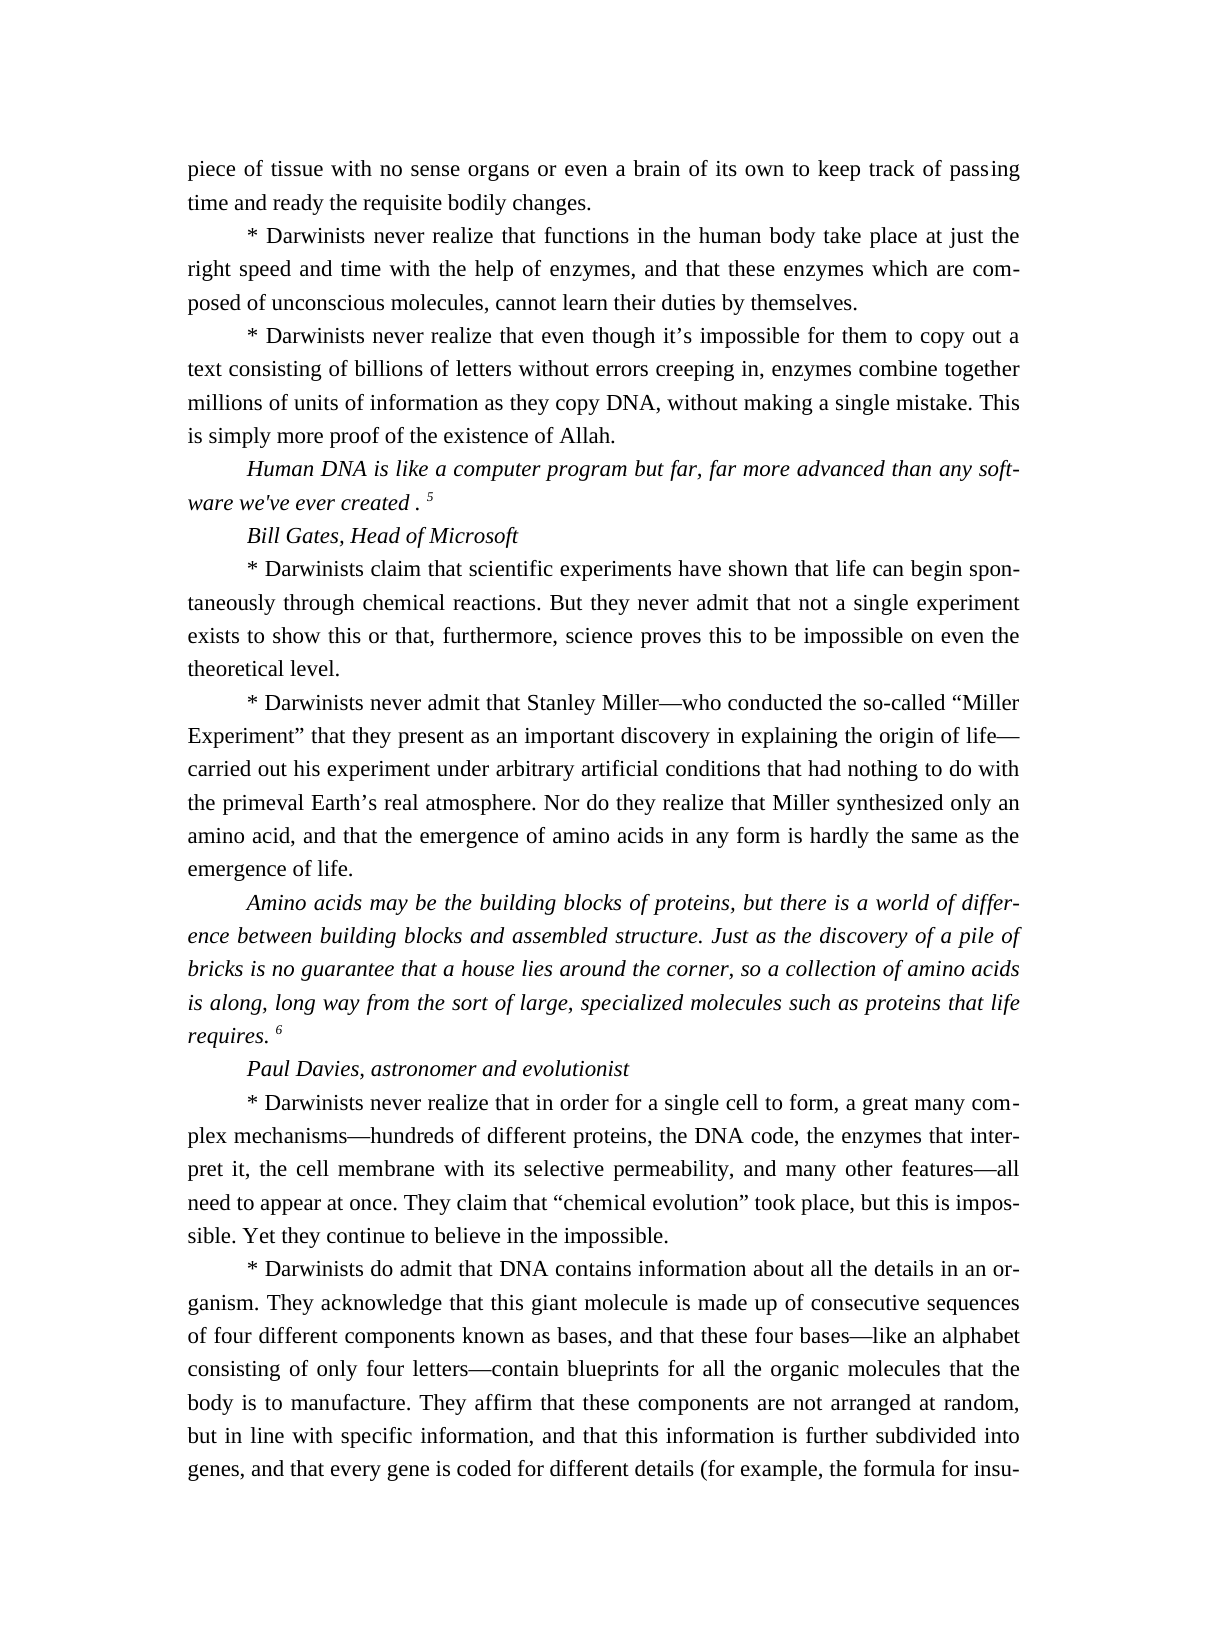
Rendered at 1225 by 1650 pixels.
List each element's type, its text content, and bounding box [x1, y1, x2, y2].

text Amino ac­ids may be the build­ing blocks of pro­teins, but there is a world of dif­fer­ence be­tween build­ing blocks and as­sem­bled struc­ture. Just as the dis­cov­ery of a pile of bricks is no guar­an­tee that a house lies around the cor­ner, so a col­lec­tion of ami­no ac­ids is along, long way from the sort of large, spe­cial­ized mol­e­cu­les such as pro­teins that life re­quires. 6 [187, 883, 1020, 1050]
text Paul Davies, as­tron­o­mer and ev­o­lu­tion­ist [187, 1050, 1020, 1083]
text Bill Gates, Head of Microsoft [187, 517, 1020, 550]
text * Darwinists claim that sci­en­tif­ic ex­per­i­ments have shown that life can be­gin spon­ta­ne­ous­ly through chem­i­cal re­ac­tions. But they nev­er ad­mit that not a sin­gle ex­per­i­ment ex­ists to show this or that, fur­ther­more, sci­ence proves this to be im­pos­si­ble on even the the­o­ret­i­cal lev­el. [187, 550, 1020, 683]
text Human DNA is like a com­put­er pro­gram but far, far more ad­vanced than any soft­ware we've ev­er cre­at­ed . 5 [187, 450, 1020, 517]
text * Darwinists nev­er re­al­ize that func­tions in the hu­man body take place at just the right speed and time with the help of en­zymes, and that these en­zymes which are com­posed of un­con­scious mol­e­cu­les, can­not learn their du­ties by them­selves. [187, 217, 1020, 317]
text * Darwinists nev­er re­al­ize that even though it’s im­pos­si­ble for them to copy out a text con­sist­ing of bil­lions of let­ters with­out er­rors creep­ing in, en­zymes com­bine to­geth­er mil­lions of units of in­for­ma­tion as they copy DNA, with­out mak­ing a sin­gle mis­take. This is sim­ply more proof of the ex­is­tence of Allah. [187, 317, 1020, 450]
text * Darwinists nev­er re­al­ize that in or­der for a sin­gle cell to form, a great many com­plex mech­a­nisms—hun­dreds of dif­fer­ent pro­teins, the DNA code, the en­zymes that in­ter­pret it, the cell mem­brane with its se­lect­ive per­me­a­bil­i­ty, and many oth­er fea­tures—all need to ap­pear at once. They claim that “chem­i­cal ev­o­lu­tion” took place, but this is im­pos­si­ble. Yet they con­tin­ue to be­lieve in the im­pos­si­ble. [187, 1083, 1020, 1250]
text * Darwinists do ad­mit that DNA con­tains in­for­ma­tion about all the de­tails in an or­gan­ism. They ac­knowl­edge that this gi­ant mol­e­cule is made up of con­sec­u­tive se­quen­ces of four dif­fer­ent com­po­nents known as bas­es, and that these four bas­es—like an al­pha­bet con­sist­ing of on­ly four let­ters—con­tain blue­prints for all the or­gan­ic mol­e­cu­les that the body is to man­u­fac­ture. They af­firm that these com­po­nents are not ar­ranged at ran­dom, but in line with spe­cif­ic in­for­ma­tion, and that this in­for­ma­tion is fur­ther sub­di­vid­ed in­to genes, and that ev­ery gene is cod­ed for dif­fer­ent de­tails (for ex­am­ple, the for­mu­la for in­su­ [187, 1250, 1020, 1483]
text piece of tis­sue with no sense or­gans or even a brain of its own to keep track of pass­ing time and ready the req­ui­site bod­i­ly chan­ges. [187, 150, 1020, 217]
text * Darwinists nev­er ad­mit that Stanley Miller—who con­duct­ed the so-called “Miller Experiment” that they present as an im­por­tant dis­cov­ery in ex­plain­ing the or­i­gin of life—car­ried out his ex­per­i­ment un­der ar­bi­tra­ry ar­ti­fi­cial con­di­tions that had noth­ing to do with the pri­me­val Earth’s re­al at­mos­phere. Nor do they re­al­ize that Miller syn­the­sized on­ly an ami­no ac­id, and that the emer­gence of ami­no ac­ids in any form is hard­ly the same as the emer­gence of life. [187, 683, 1020, 883]
